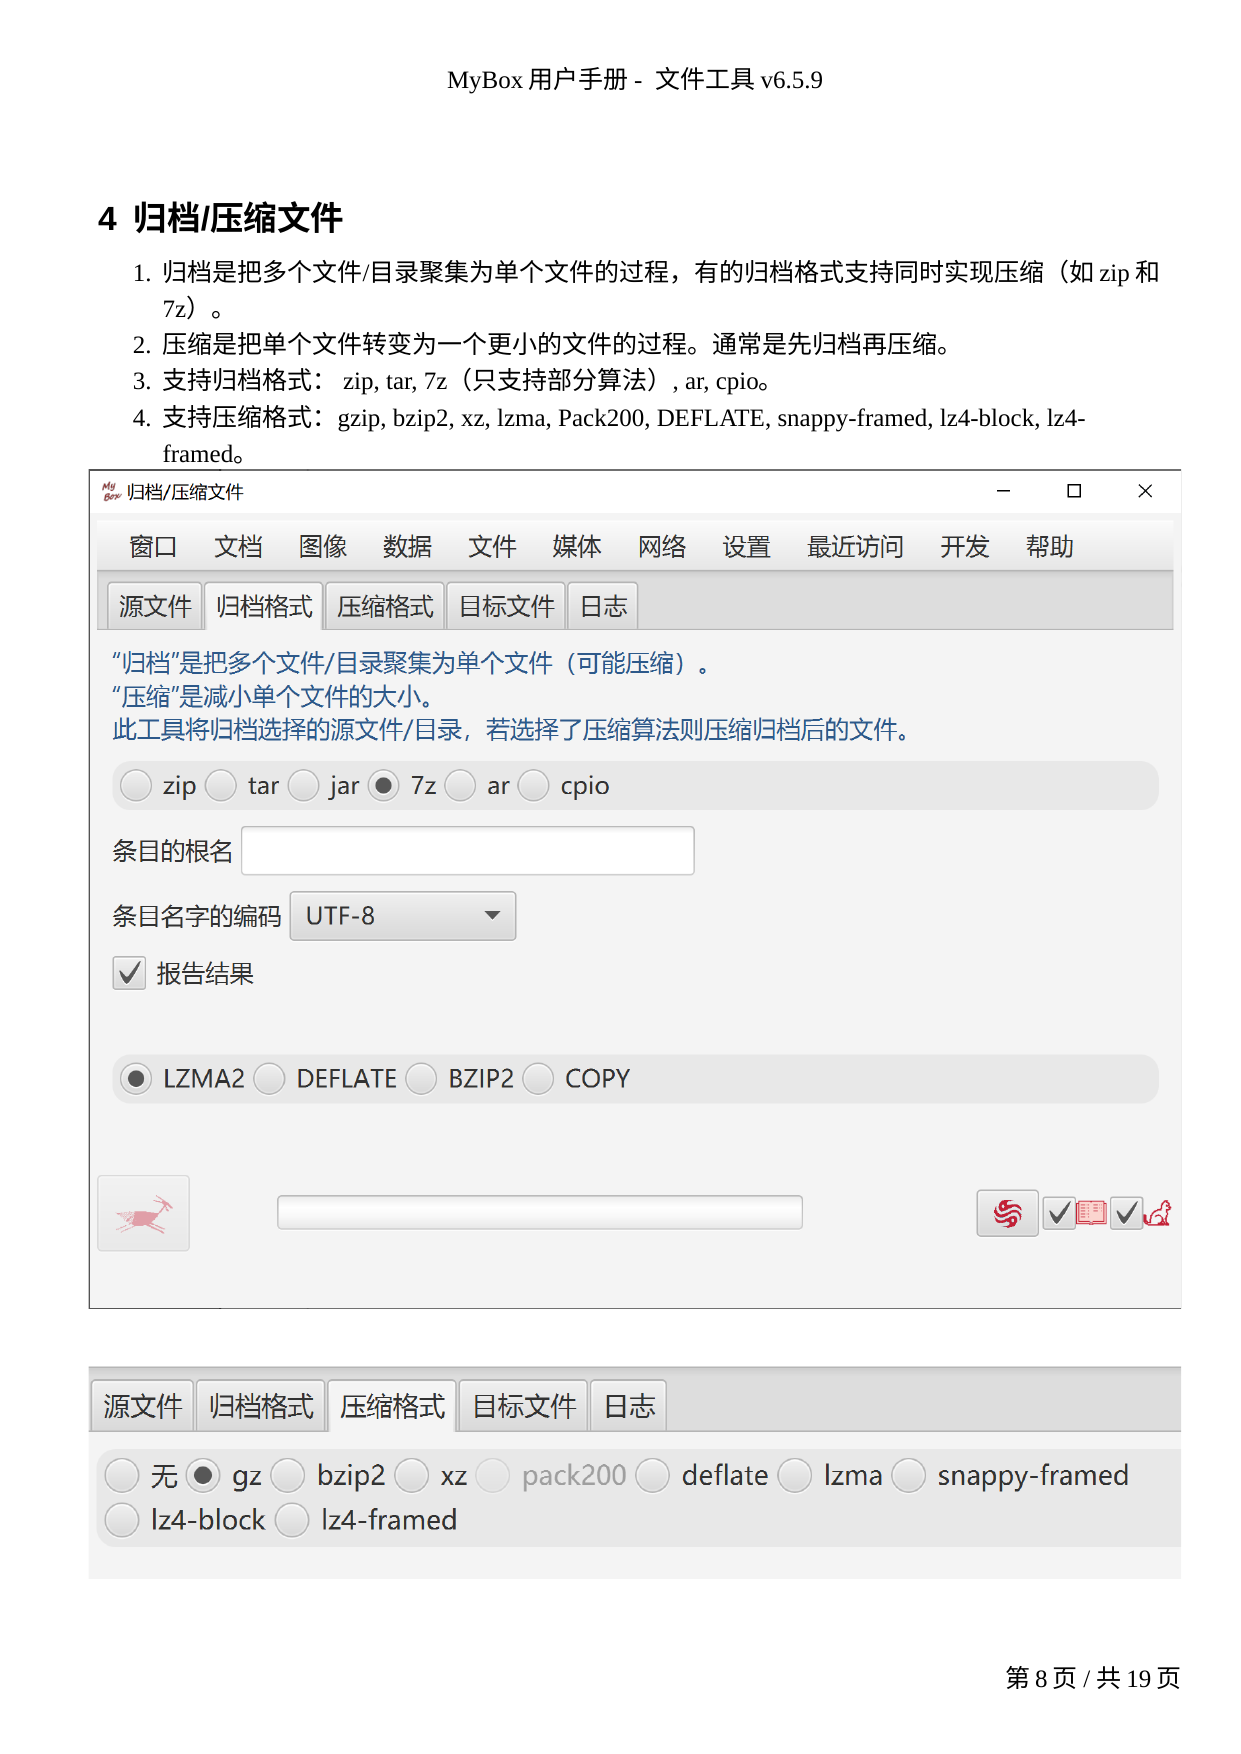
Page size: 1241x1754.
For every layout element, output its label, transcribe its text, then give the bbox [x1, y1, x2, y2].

picture [88, 469, 1182, 1309]
list 归档是把多个文件/目录聚集为单个文件的过程，有的归档格式支持同时实现压缩（如zip和7z）。 [133, 252, 1181, 324]
subtitle 归档/压缩文件 [88, 191, 1181, 239]
picture [88, 1365, 1182, 1579]
list 支持压缩格式：gzip, bzip2, xz, lzma, Pack200, DEFLATE, snappy-framed, lz4-block, lz4-framed。 [133, 397, 1181, 469]
list 支持归档格式： zip, tar, 7z（只支持部分算法）, ar, cpio。 [133, 361, 1181, 397]
list 压缩是把单个文件转变为一个更小的文件的过程。通常是先归档再压缩。 [133, 324, 1181, 361]
